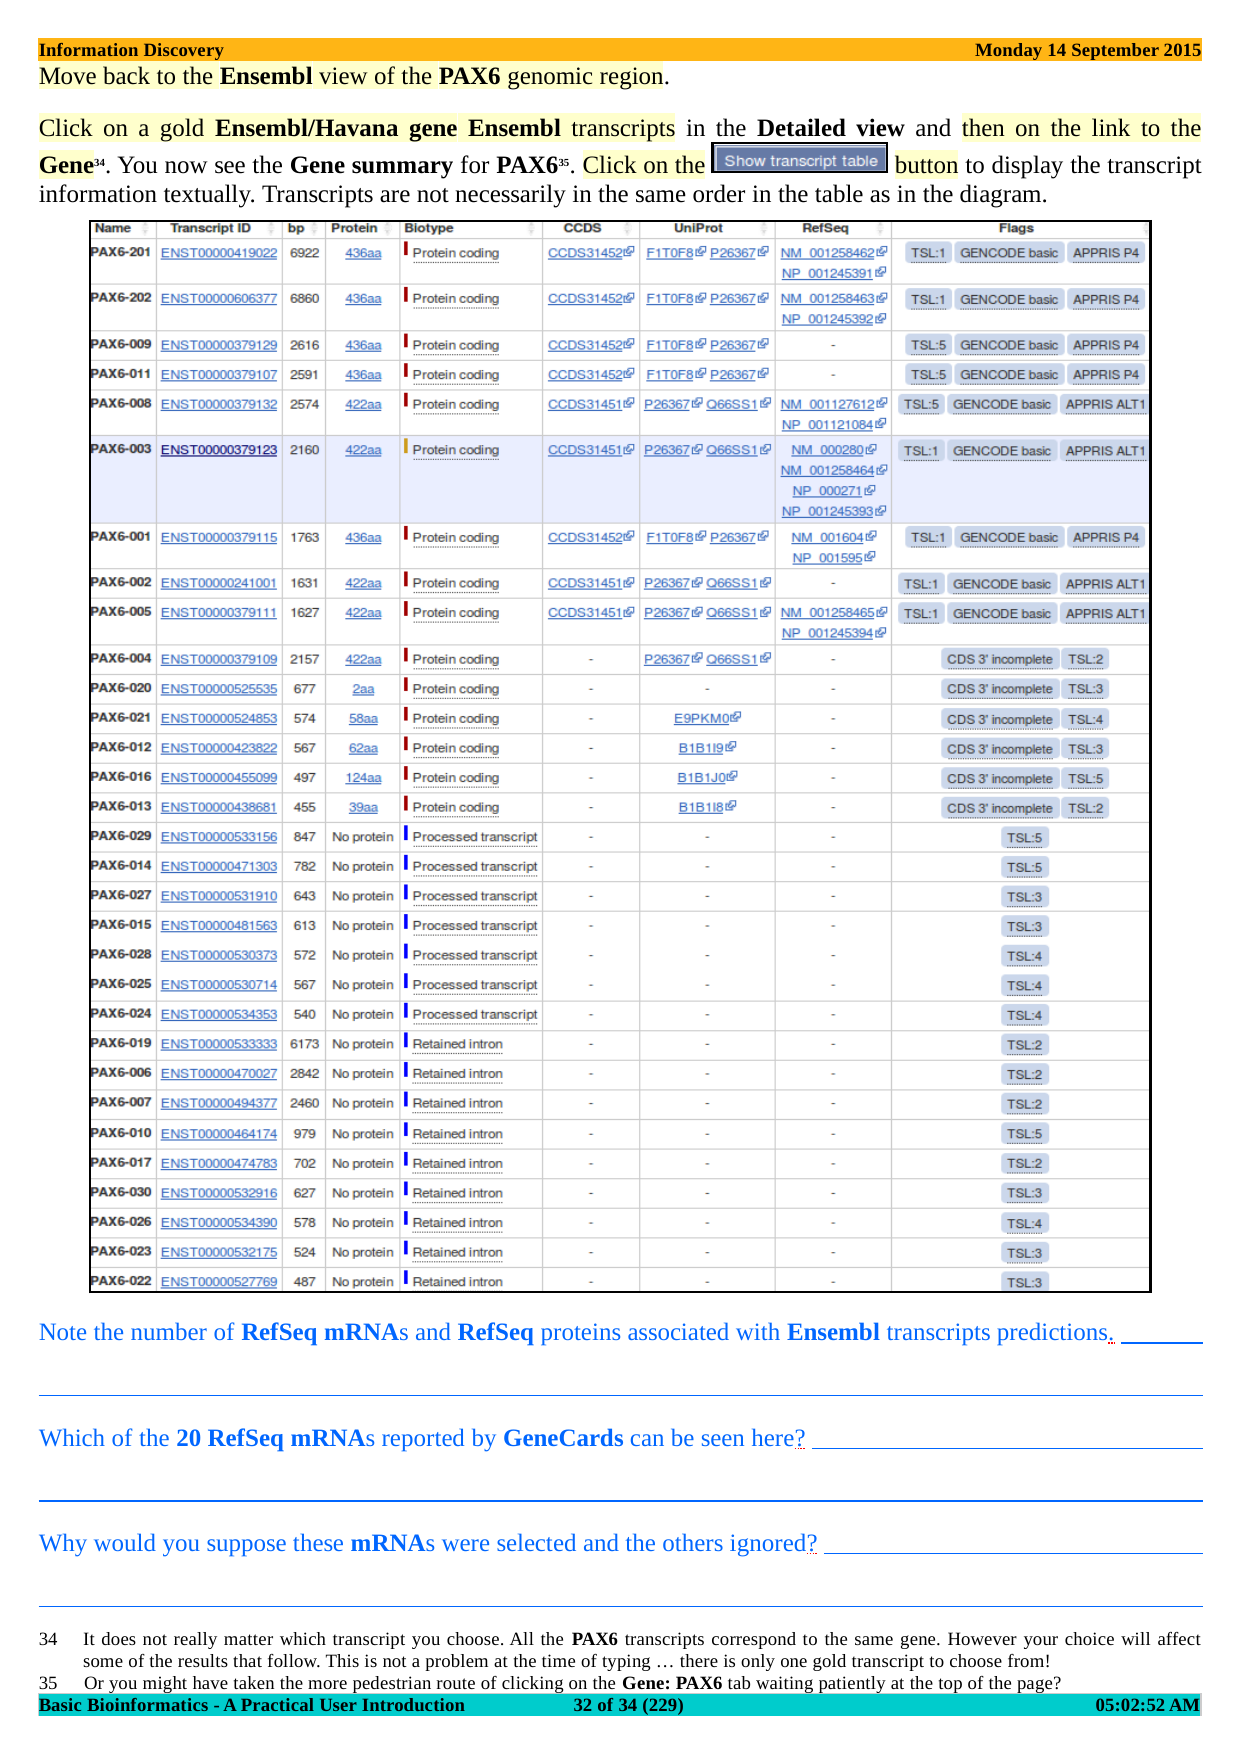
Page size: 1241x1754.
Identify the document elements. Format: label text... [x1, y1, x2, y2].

text Note the number of RefSeq mRNAs and RefSeq proteins associated with Ensembl transcripts predictions. [38, 232, 1202, 1346]
picture [714, 144, 886, 171]
text Which of the 20 RefSeq mRNAs reported by GeneCards can be seen here? [38, 1422, 1202, 1452]
text Click on a gold Ensembl/Havana gene Ensembl transcripts in the Detailed view and then on the link to the Gene. You now see the Gene summary for PAX6. Click on thebutton to display the transcript information textually. Transcripts are not necessarily in the same order in the table as in the diagram. [38, 113, 1202, 208]
text It does not really matter which transcript you choose. All the PAX6 transcripts correspond to the same gene. However your choice will affect some of the results that follow. This is not a problem at the time of typing … there is only one gold transcript to choose from! [38, 1627, 1202, 1671]
text Why would you suppose these mRNAs were selected and the others ignored? [38, 1528, 1202, 1557]
text Move back to the Ensembl view of the PAX6 genomic region. [38, 61, 1202, 89]
text Or you might have taken the more pedestrian route of clicking on the Gene: PAX6 tab waiting patiently at the top of the page? [38, 1671, 1202, 1693]
picture [91, 222, 1149, 1291]
